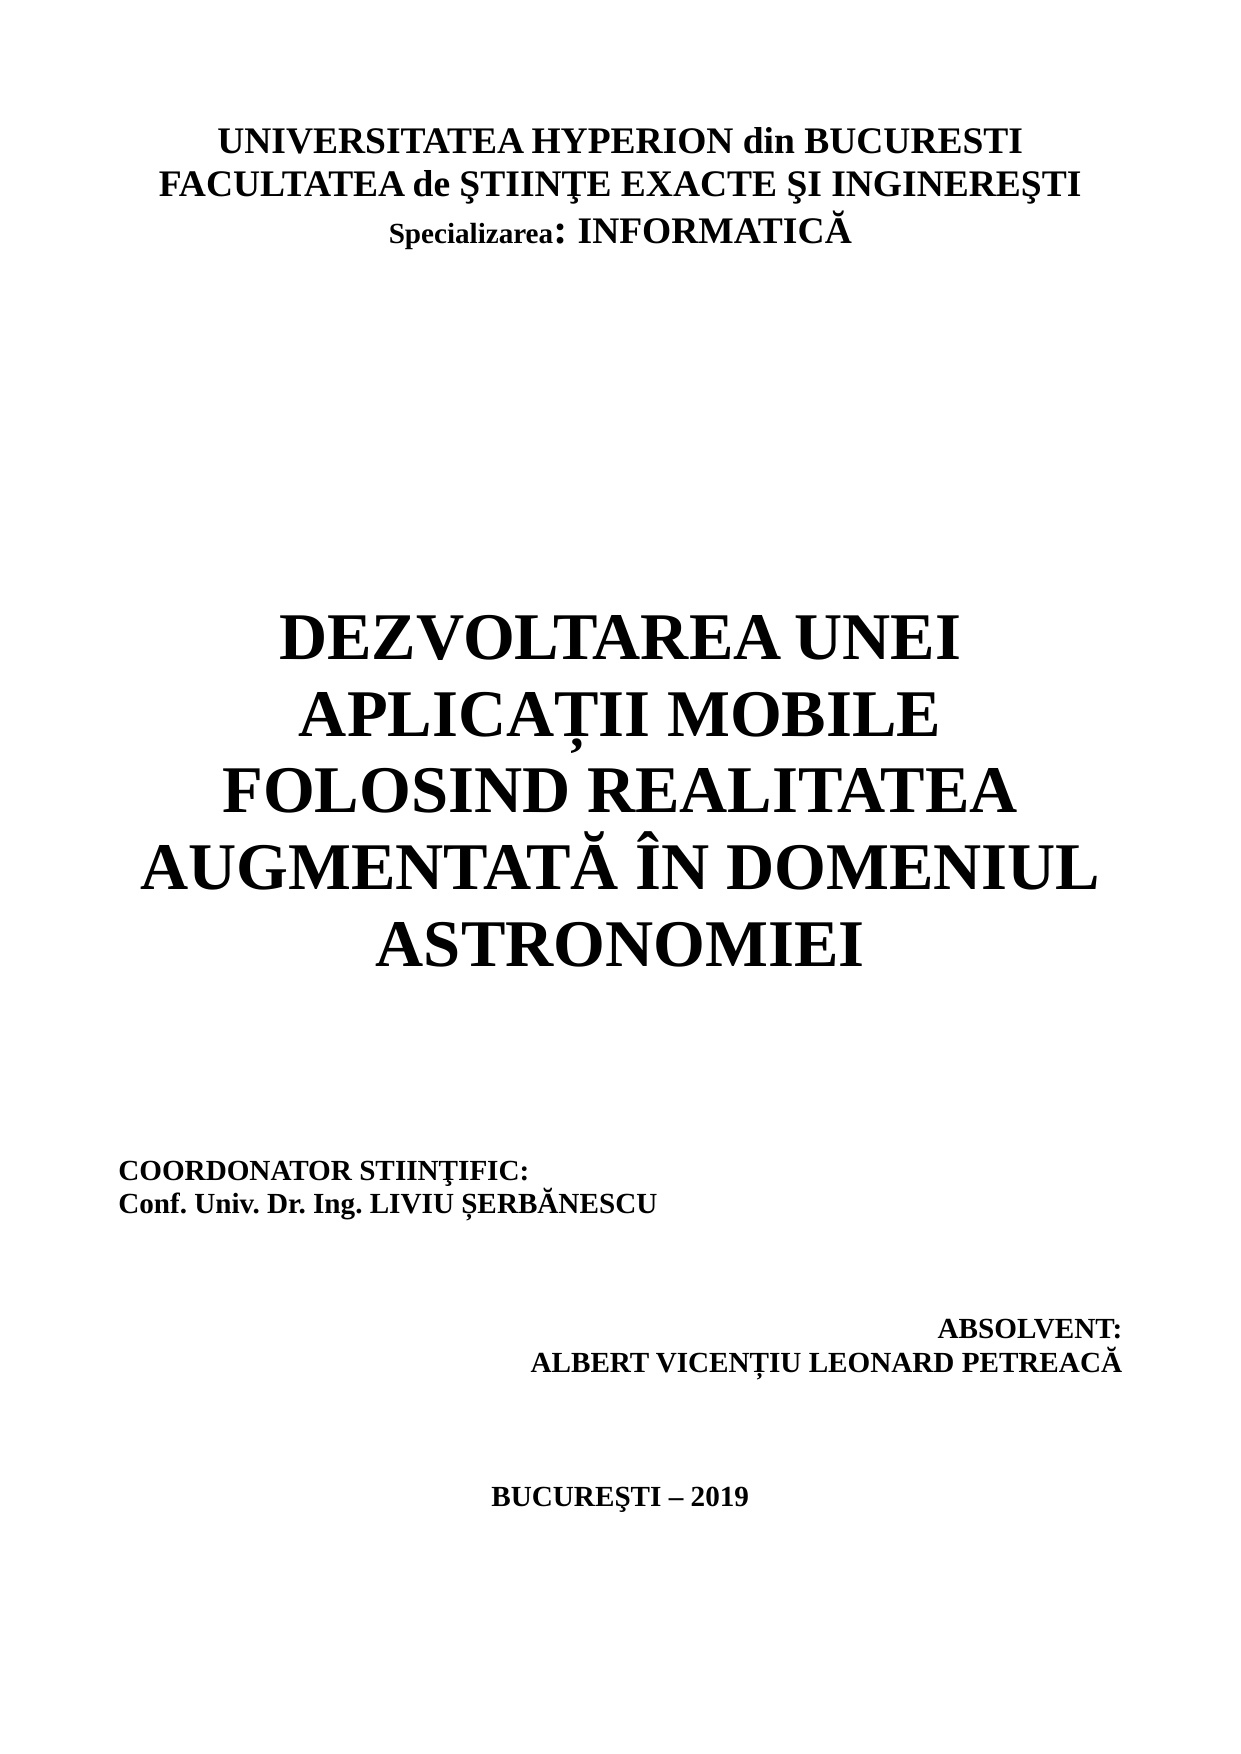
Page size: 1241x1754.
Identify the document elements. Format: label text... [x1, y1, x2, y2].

text Conf. Univ. Dr. Ing. LIVIU ȘERBĂNESCU [118, 1187, 1122, 1220]
text DEZVOLTAREA UNEI APLICAȚII MOBILE FOLOSIND REALITATEA AUGMENTATĂ ÎN DOMENIUL ASTRONOMIEI [118, 597, 1122, 981]
text ABSOLVENT: [118, 1311, 1122, 1345]
text ALBERT VICENȚIU LEONARD PETREACĂ [118, 1345, 1122, 1378]
text BUCUREŞTI – 2019 [118, 1479, 1122, 1512]
text COORDONATOR STIINŢIFIC: [118, 1153, 1122, 1187]
text UNIVERSITATEA HYPERION din BUCURESTI FACULTATEA de ŞTIINŢE EXACTE ŞI INGINEREŞTI Specializarea: INFORMATICĂ [118, 118, 1122, 252]
